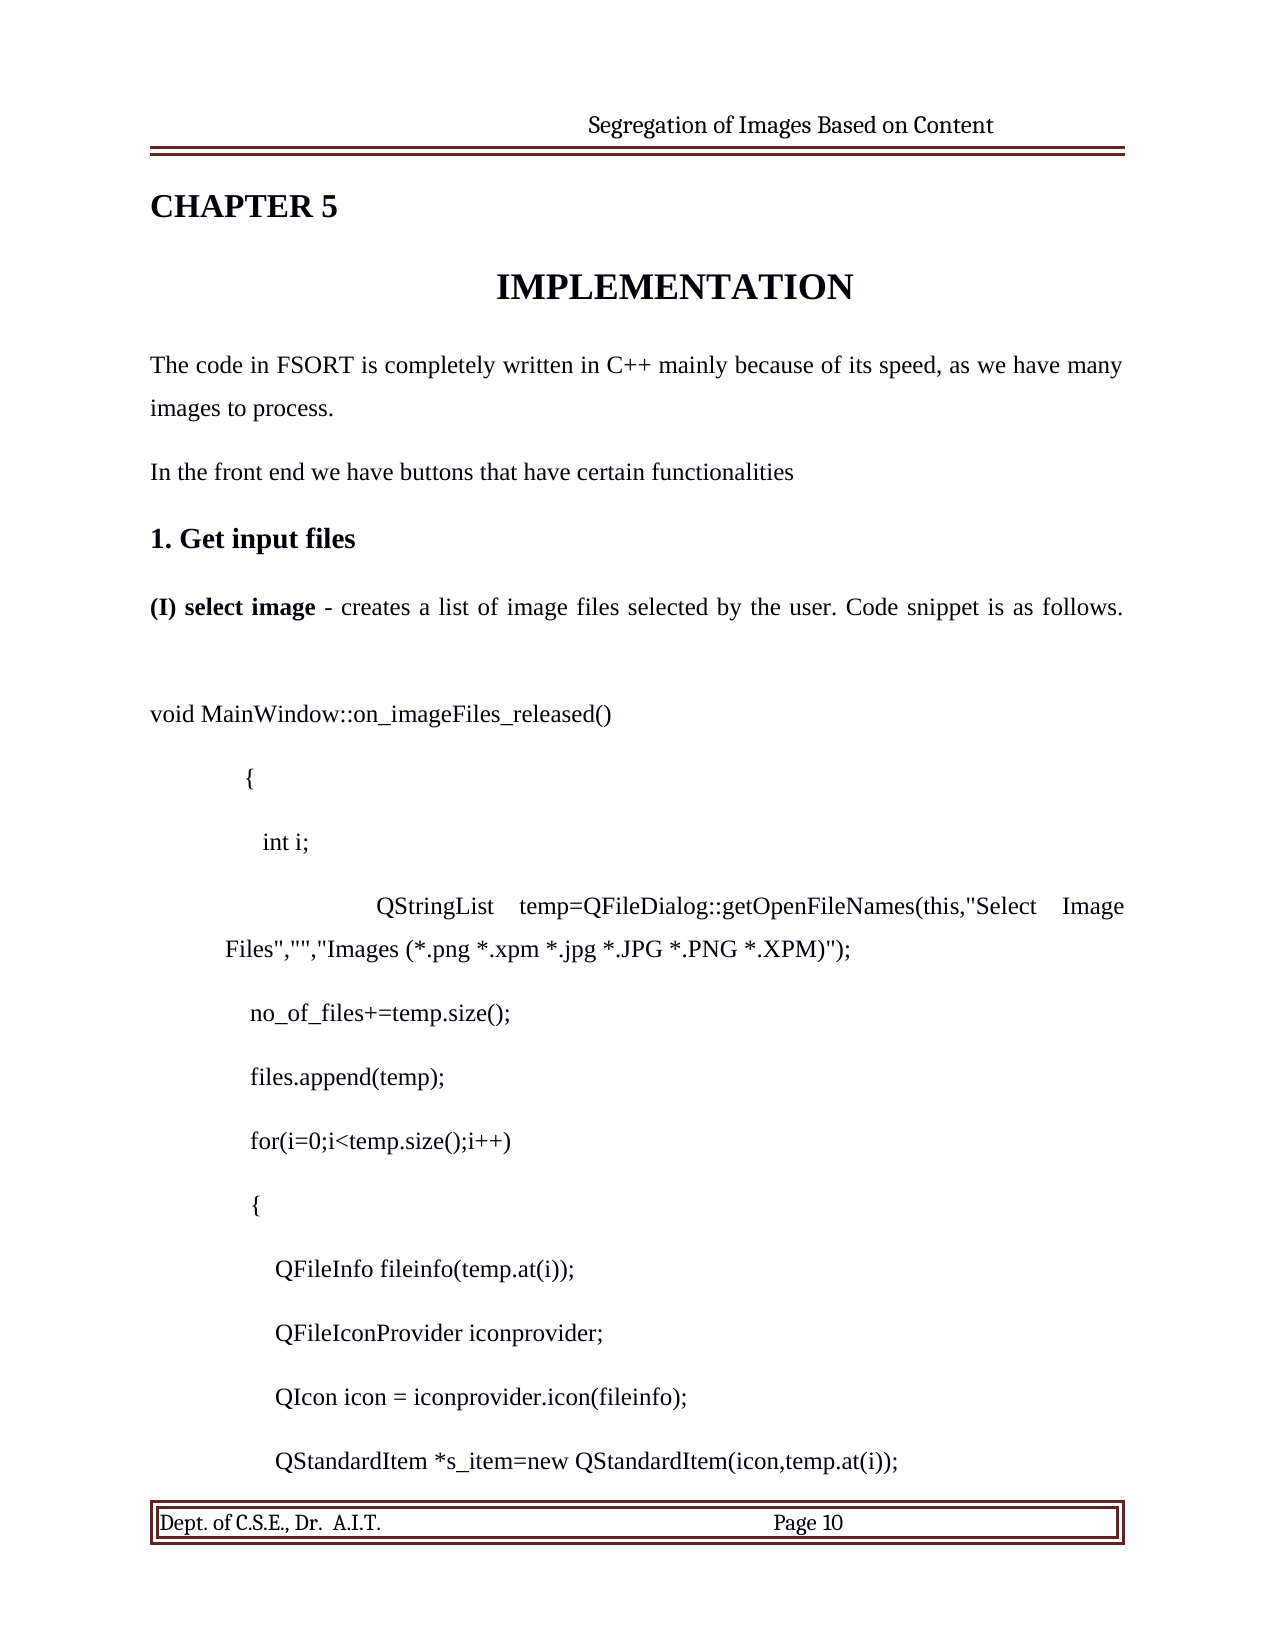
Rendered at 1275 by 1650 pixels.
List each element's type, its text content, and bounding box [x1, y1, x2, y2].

text (I) select image - creates a list of image files selected by the user. Code snippet is as follows. [150, 592, 1125, 664]
text 1. Get input files [150, 521, 1125, 555]
text The code in FSORT is completely written in C++ mainly because of its speed, as we have many images to process. [150, 350, 1125, 422]
text void MainWindow::on_imageFiles_released() [150, 699, 1125, 728]
text files.append(temp); [225, 1062, 1125, 1091]
text no_of_files+=temp.size(); [225, 998, 1125, 1027]
text QIcon icon = iconprovider.icon(fileinfo); [225, 1382, 1125, 1411]
text QStandardItem *s_item=new QStandardItem(icon,temp.at(i)); [225, 1446, 1125, 1475]
text QFileInfo fileinfo(temp.at(i)); [225, 1254, 1125, 1283]
text int i; [225, 827, 1125, 856]
text CHAPTER 5 [150, 186, 1125, 225]
text QStringList temp=QFileDialog::getOpenFileNames(this,"Select Image Files","","Images (*.png *.xpm *.jpg *.JPG *.PNG *.XPM)"); [225, 891, 1125, 963]
text In the front end we have buttons that have certain functionalities [150, 457, 1125, 486]
text IMPLEMENTATION [225, 265, 1125, 308]
text { [225, 763, 1125, 792]
text for(i=0;i<temp.size();i++) [225, 1126, 1125, 1155]
text QFileIconProvider iconprovider; [225, 1318, 1125, 1347]
text { [225, 1190, 1125, 1219]
